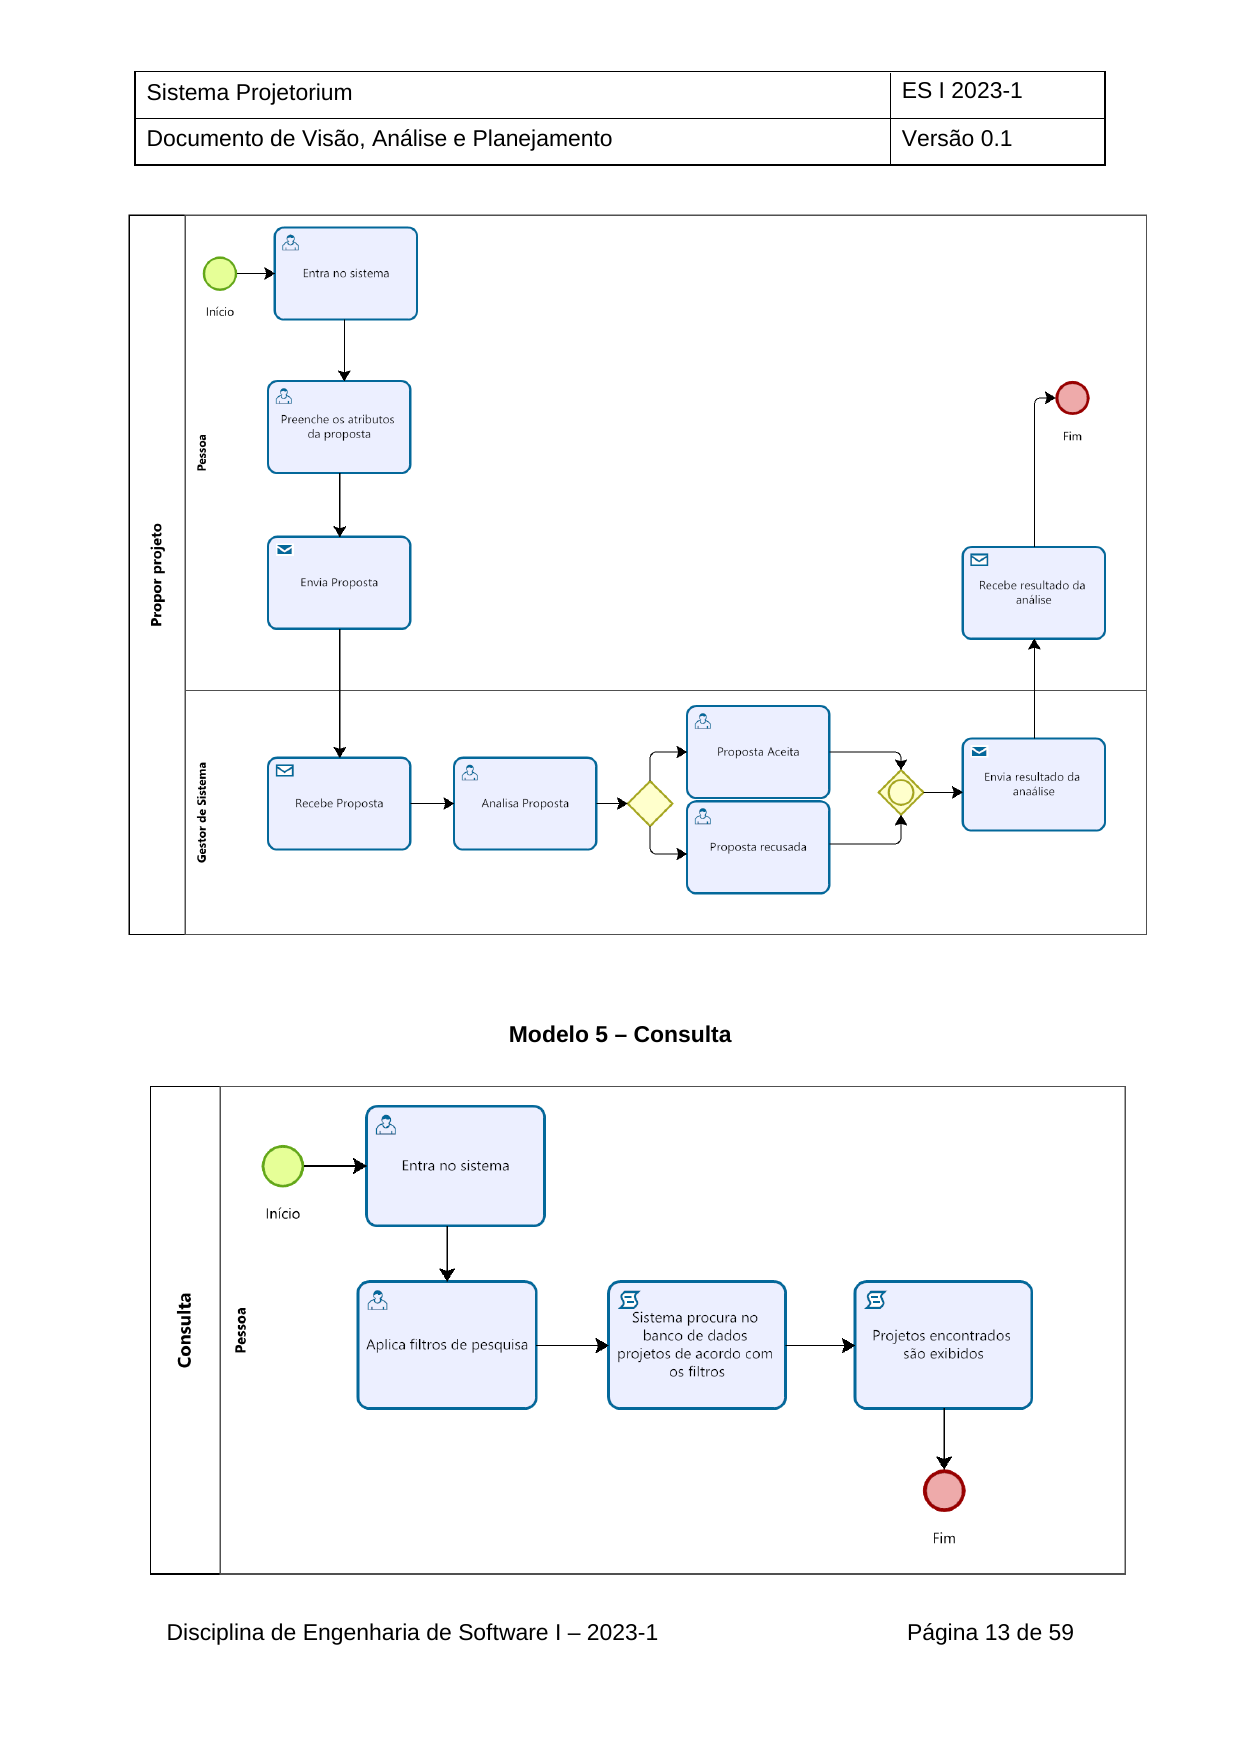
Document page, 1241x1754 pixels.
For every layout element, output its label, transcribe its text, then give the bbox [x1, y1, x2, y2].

picture [143, 1064, 1136, 1583]
text Modelo 5 – Consulta [148, 1021, 1092, 1047]
picture [121, 197, 1164, 943]
